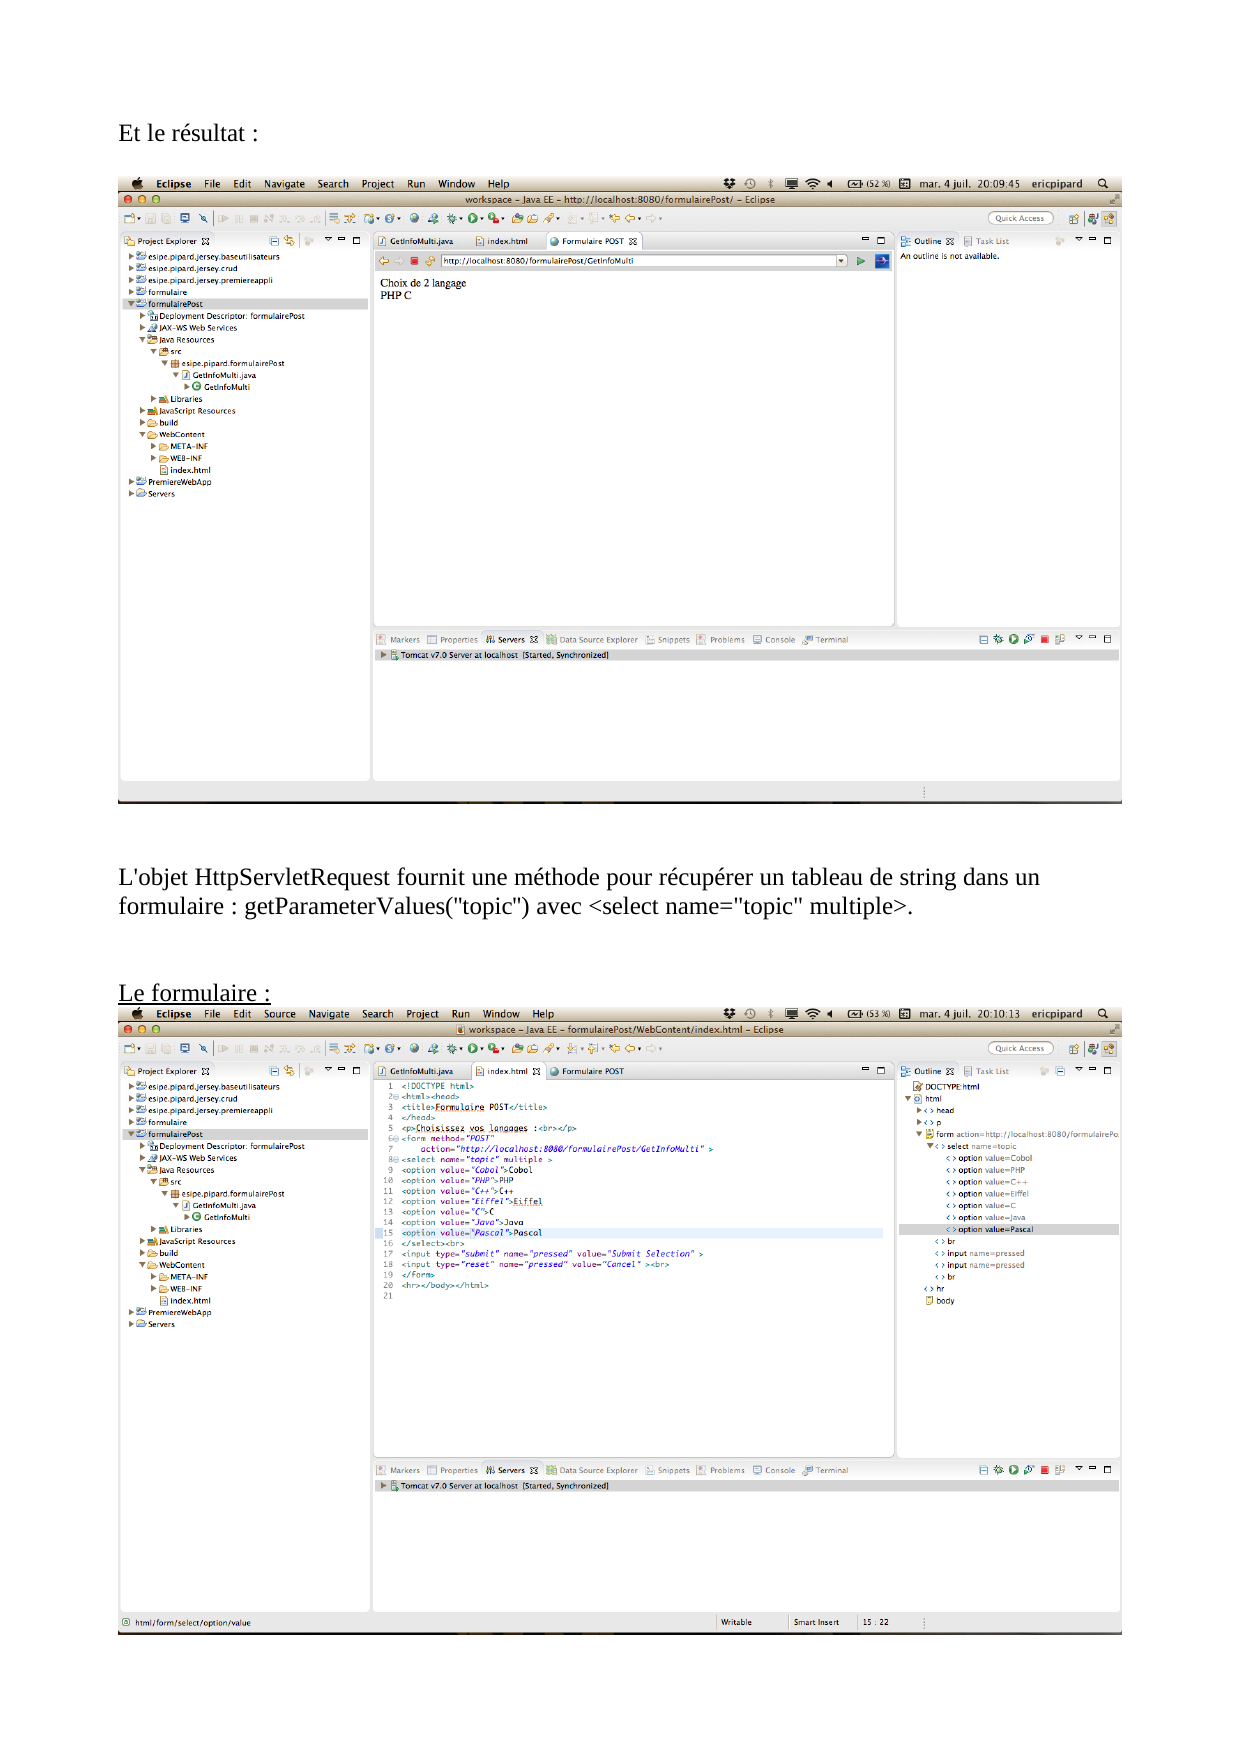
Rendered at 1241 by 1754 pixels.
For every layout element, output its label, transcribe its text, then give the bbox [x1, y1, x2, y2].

text Et le résultat : [118, 118, 1122, 147]
text Le formulaire : [118, 978, 1122, 1007]
text L'objet HttpServletRequest fournit une méthode pour récupérer un tableau de string dans un formulaire : getParameterValues(''topic'') avec <select name="topic" multiple>. [118, 862, 1122, 920]
picture [118, 1007, 1122, 1635]
picture [118, 176, 1122, 804]
